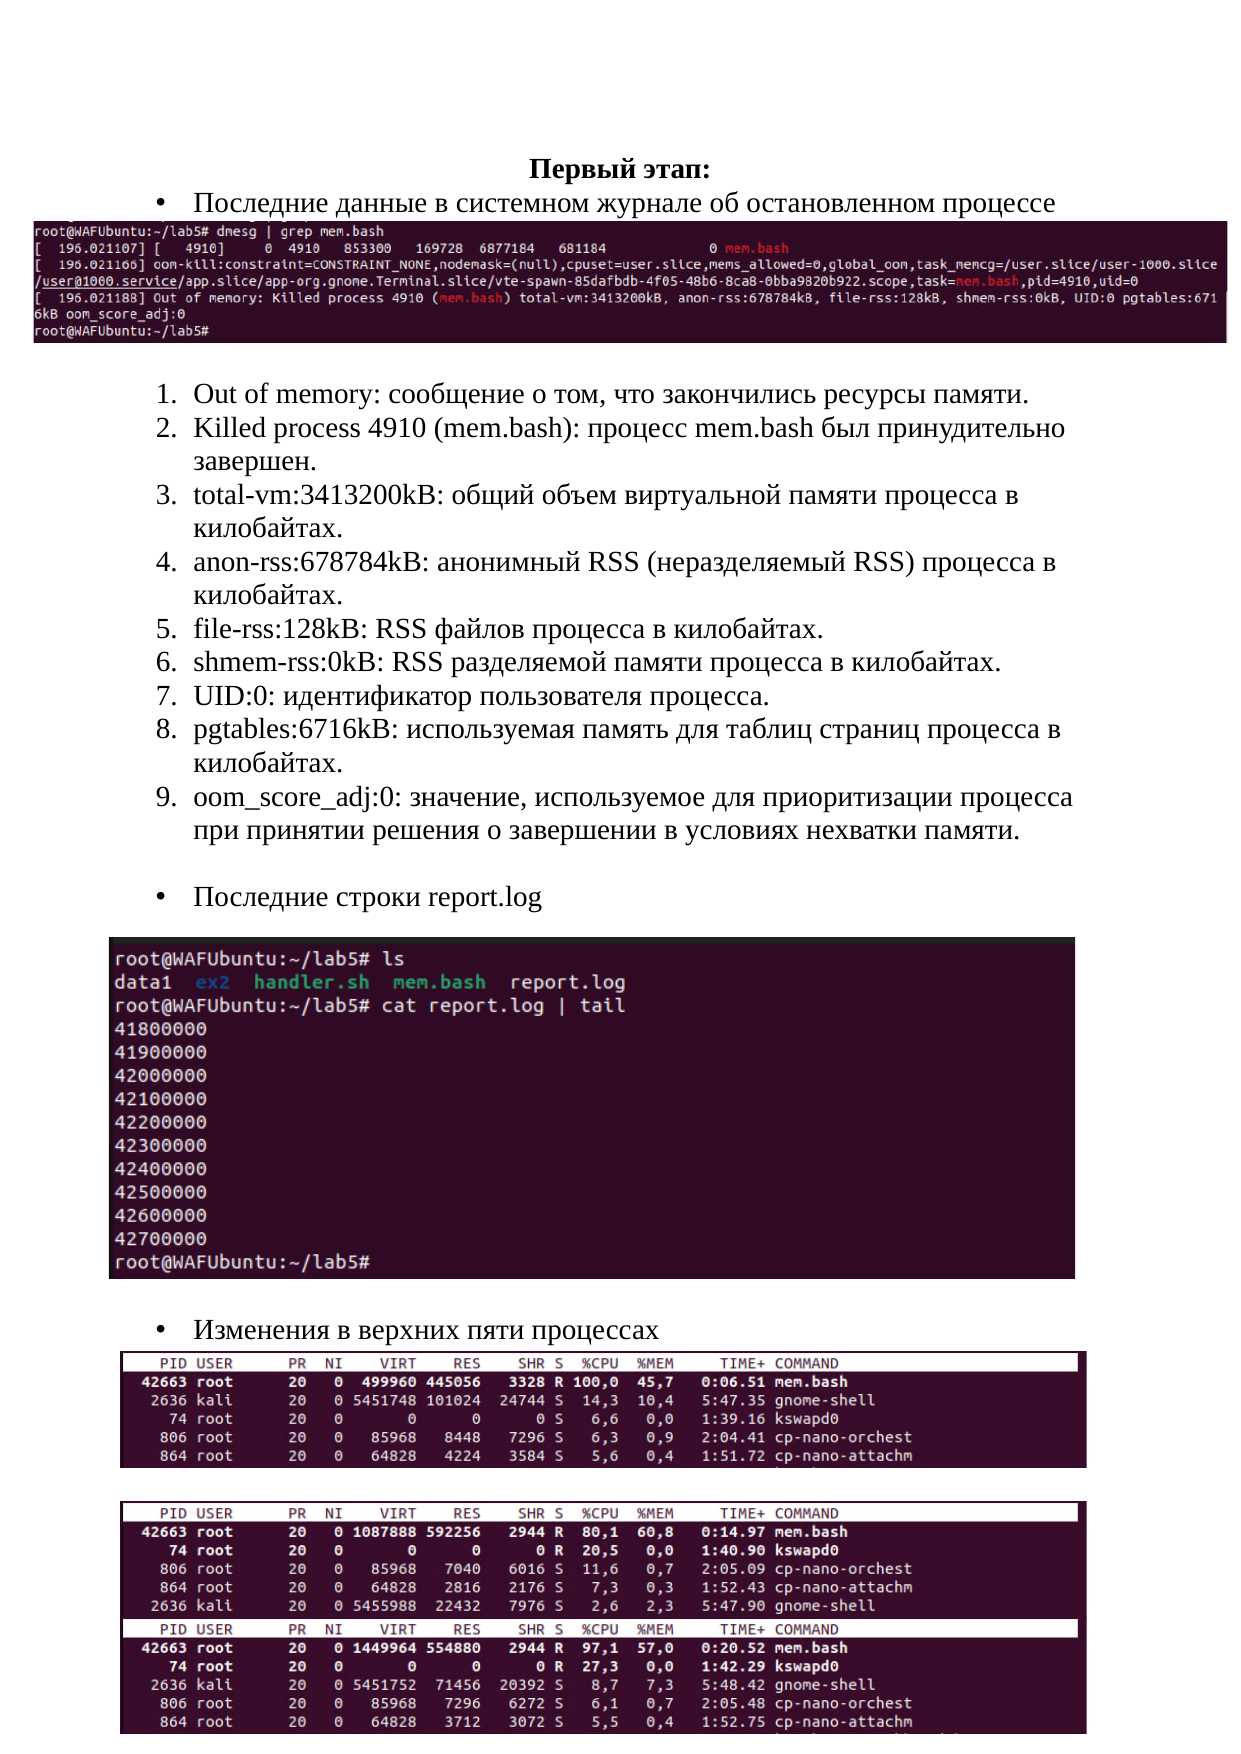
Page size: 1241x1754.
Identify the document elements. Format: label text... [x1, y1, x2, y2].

list Изменения в верхних пяти процессах [156, 1312, 1122, 1346]
list UID:0: идентификатор пользователя процесса. [156, 678, 1122, 712]
picture [120, 1501, 1087, 1734]
list shmem-rss:0kB: RSS разделяемой памяти процесса в килобайтах. [156, 644, 1122, 678]
list file-rss:128kB: RSS файлов процесса в килобайтах. [156, 611, 1122, 644]
picture [120, 1351, 1087, 1468]
list anon-rss:678784kB: анонимный RSS (неразделяемый RSS) процесса в килобайтах. [156, 544, 1122, 611]
list pgtables:6716kB: используемая память для таблиц страниц процесса в килобайтах. [156, 712, 1122, 779]
text Первый этап: [118, 152, 1122, 185]
list Последние данные в системном журнале об остановленном процессе [156, 185, 1122, 219]
list Killed process 4910 (mem.bash): процесс mem.bash был принудительно завершен. [156, 410, 1122, 477]
list total-vm:3413200kB: общий объем виртуальной памяти процесса в килобайтах. [156, 477, 1122, 544]
list oom_score_adj:0: значение, используемое для приоритизации процесса при принятии решения о завершении в условиях нехватки памяти. [156, 779, 1122, 846]
picture [33, 221, 1228, 343]
list Out of memory: сообщение о том, что закончились ресурсы памяти. [156, 376, 1122, 410]
picture [108, 937, 1076, 1279]
list Последние строки report.log [156, 879, 1122, 913]
